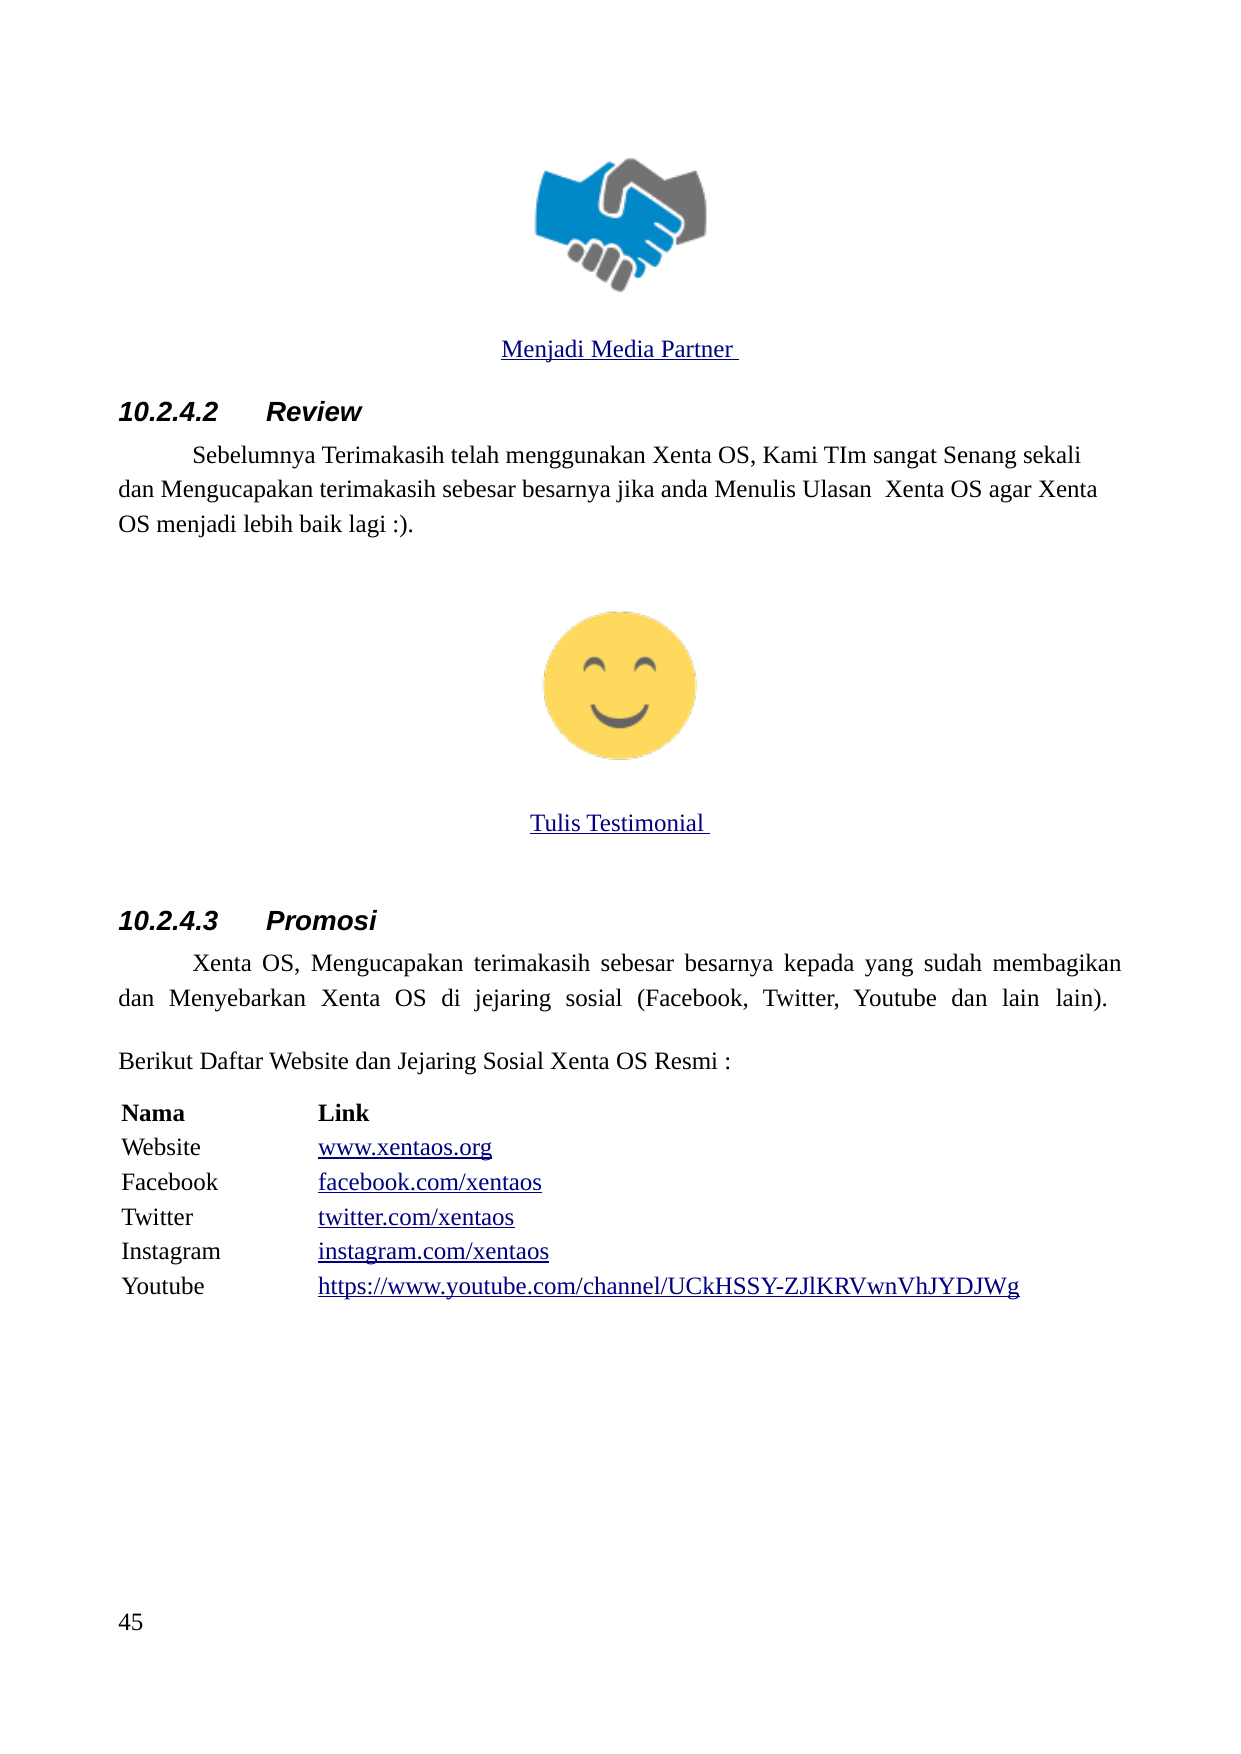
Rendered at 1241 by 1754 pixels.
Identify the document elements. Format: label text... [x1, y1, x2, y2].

table_header Link [315, 1095, 1121, 1129]
table_cell facebook.com/xentaos [315, 1164, 1121, 1199]
table_cell Website [118, 1130, 315, 1164]
table_cell www.xentaos.org [315, 1130, 1121, 1164]
text Sebelumnya Terimakasih telah menggunakan Xenta OS, Kami TIm sangat Senang sekali dan Mengucapakan terimakasih sebesar besarnya jika anda Menulis Ulasan Xenta OS agar Xenta OS menjadi lebih baik lagi :). [118, 440, 1122, 537]
table_cell https://www.youtube.com/channel/UCkHSSY-ZJlKRVwnVhJYDJWg [315, 1268, 1121, 1302]
text Menjadi Media Partner [118, 334, 1122, 362]
subtitle Promosi [118, 904, 1122, 936]
text Tulis Testimonial [118, 808, 1122, 837]
table_header Nama [118, 1095, 315, 1129]
table_cell instagram.com/xentaos [315, 1233, 1121, 1268]
table_cell twitter.com/xentaos [315, 1199, 1121, 1233]
table_cell Youtube [118, 1268, 315, 1302]
table_cell Instagram [118, 1233, 315, 1268]
table_cell Facebook [118, 1164, 315, 1199]
picture [463, 592, 777, 788]
text Xenta OS, Mengucapakan terimakasih sebesar besarnya kepada yang sudah membagikan dan Menyebarkan Xenta OS di jejaring sosial (Facebook, Twitter, Youtube dan lain lain). Berikut Daftar Website dan Jejaring Sosial Xenta OS Resmi : [118, 948, 1122, 1075]
subtitle Review [118, 395, 1122, 427]
picture [463, 118, 777, 314]
table_cell Twitter [118, 1199, 315, 1233]
